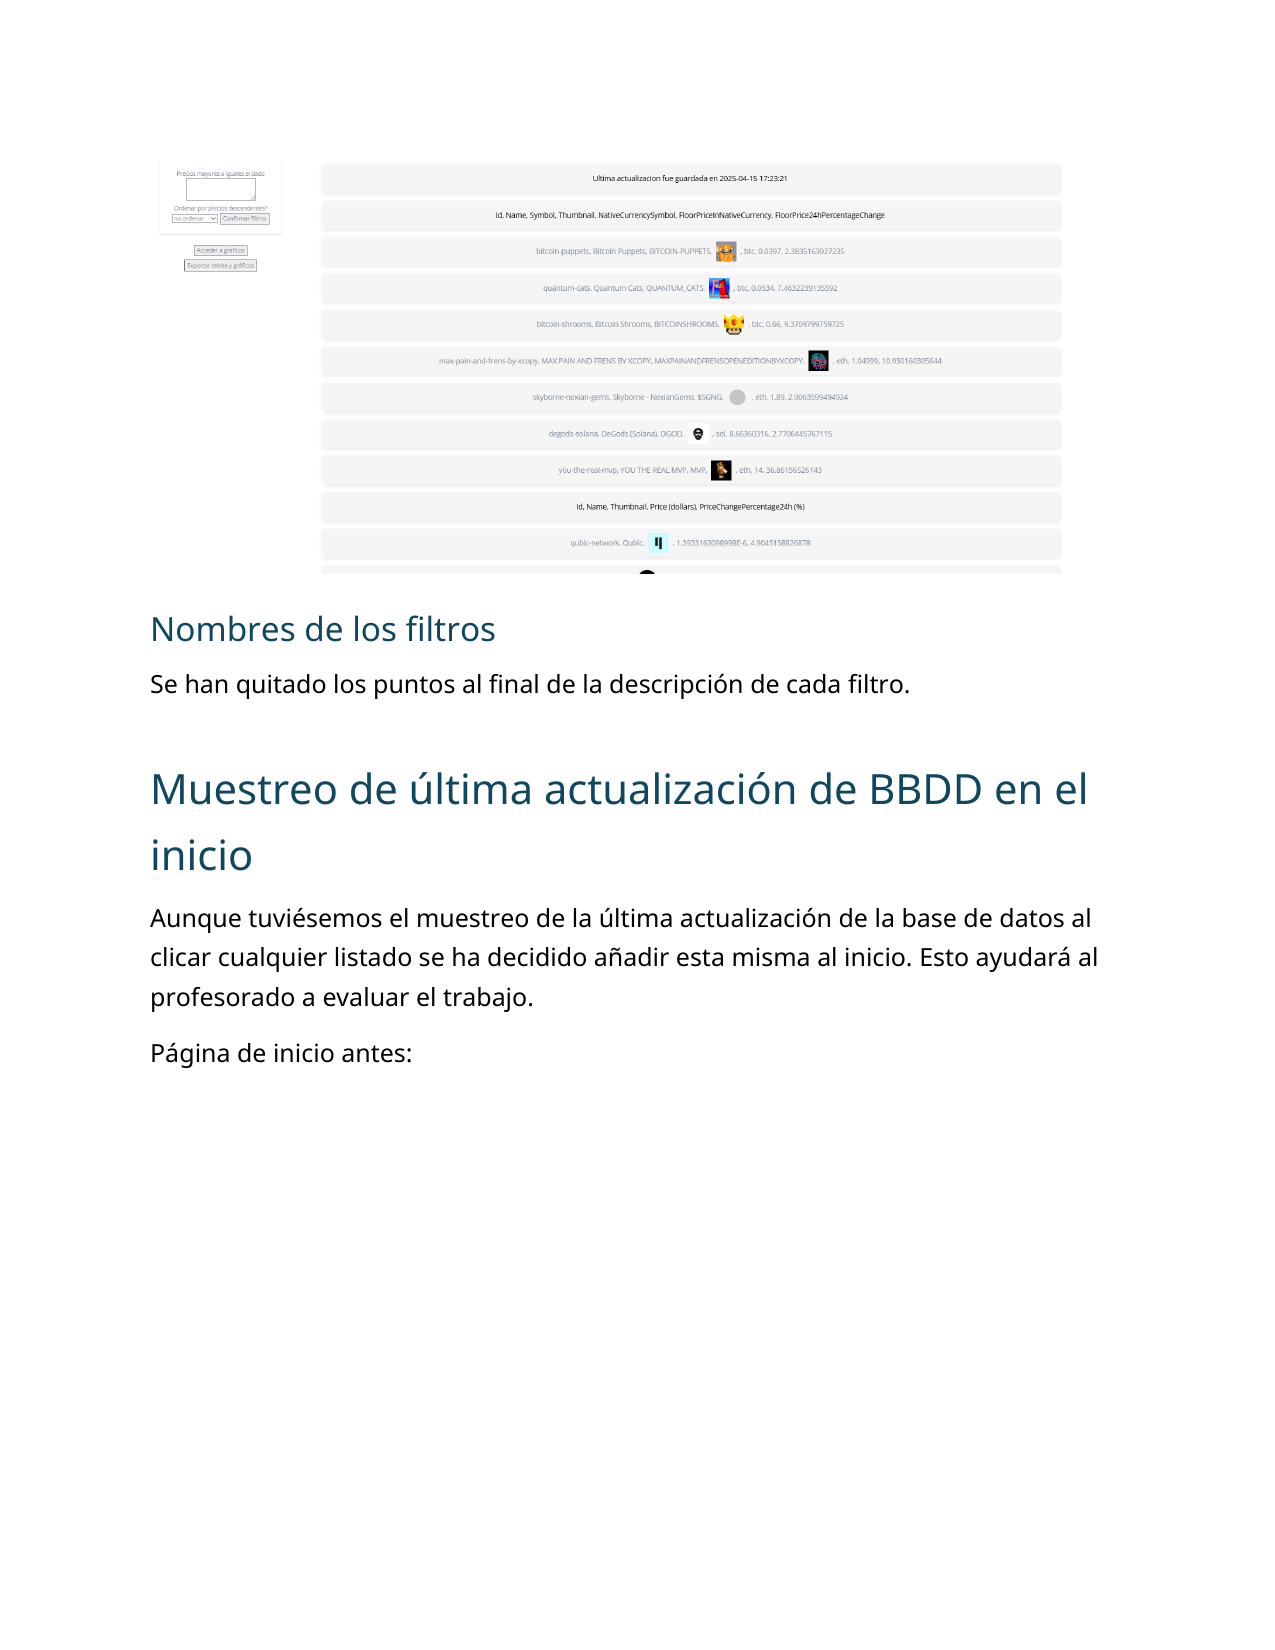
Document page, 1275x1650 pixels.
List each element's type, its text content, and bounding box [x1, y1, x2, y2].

text Se han quitado los puntos al final de la descripción de cada filtro. [150, 667, 1125, 701]
subtitle Muestreo de última actualización de BBDD en el inicio [150, 760, 1125, 883]
text Página de inicio antes: [150, 1035, 1125, 1069]
subtitle Nombres de los filtros [150, 606, 1125, 651]
text Aunque tuviésemos el muestreo de la última actualización de la base de datos al clicar cualquier listado se ha decidido añadir esta misma al inicio. Esto ayudará al profesorado a evaluar el trabajo. [150, 900, 1125, 1013]
